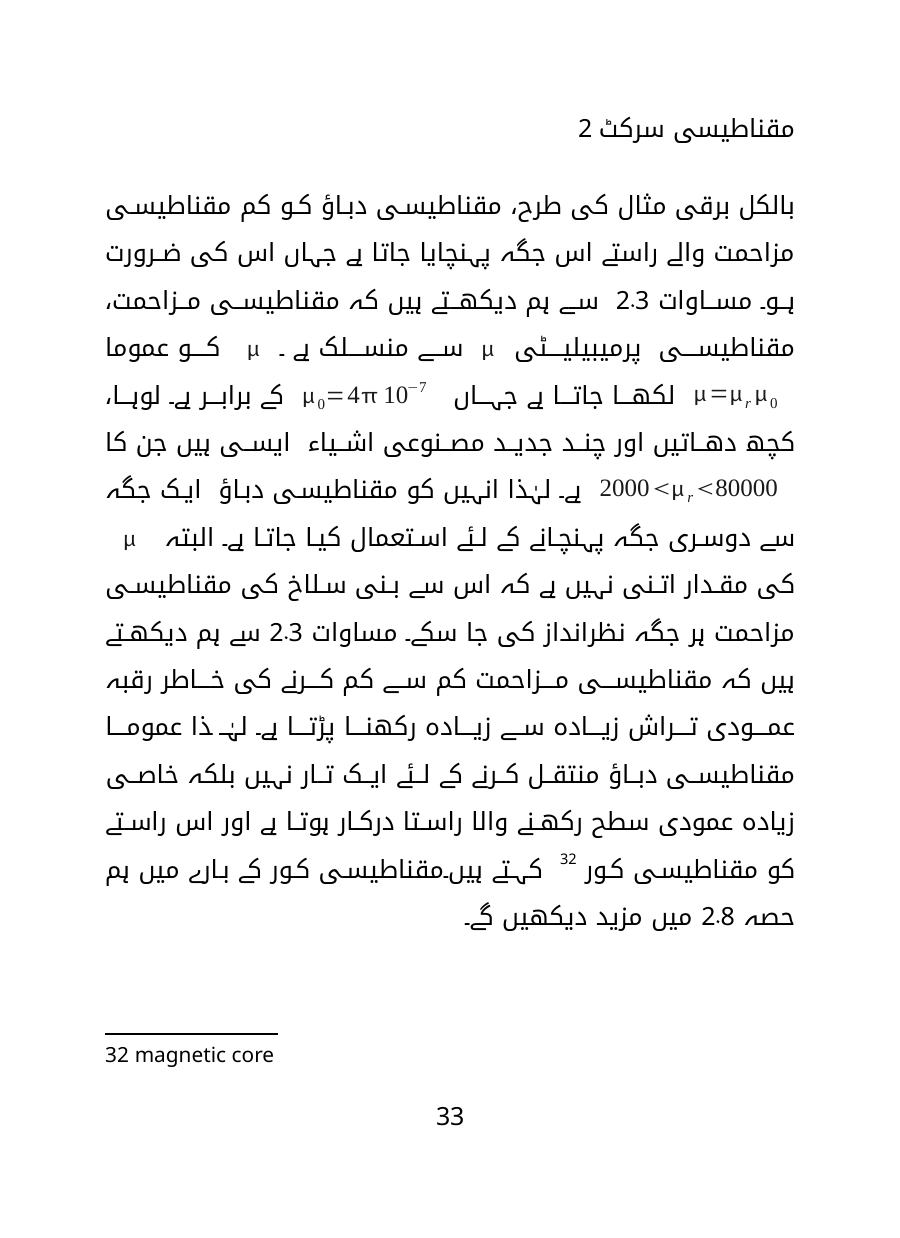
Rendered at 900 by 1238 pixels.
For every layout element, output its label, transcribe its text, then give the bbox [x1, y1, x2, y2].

text بالکل برقی مثال کی طرح، مقناطیسی دباؤ کو کم مقناطیسی مزاحمت والے راستے اس جگہ پہنچایا جاتا ہے جہاں اس کی ضرورت ہو۔ مساوات 2.3 سے ہم دیکھتے ہیں کہ مقناطیسی مزاحمت، مقناطیسی پرمیبیلیٹیسے منسلک ہے ۔ کو عمومالکھا جاتا ہے جہاں کے برابر ہے۔ لوہا، کچھ دھاتیں اور چند جدید مصنوعی اشیاء ایسی ہیں جن کاہے۔ لہٰذا انہیں کو مقناطیسی دباؤ ایک جگہ سے دوسری جگہ پہنچانے کے لئے استعمال کیا جاتا ہے۔ البتہ کی مقدار اتنی نہیں ہے کہ اس سے بنی سلاخ کی مقناطیسی مزاحمت ہر جگہ نظرانداز کی جا سکے۔ مساوات 2.3 سے ہم دیکھتے ہیں کہ مقناطیسی مزاحمت کم سے کم کرنے کی خاطر رقبہ عمودی تراش زیادہ سے زیادہ رکھنا پڑتا ہے۔ لہٰذا عموما مقناطیسی دباؤ منتقل کرنے کے لئے ایک تار نہیں بلکہ خاصی زیادہ عمودی سطح رکھنے والا راستا درکار ہوتا ہے اور اس راستے کو مقناطیسی کور کہتے ہیں۔مقناطیسی کور کے بارے میں ہم حصہ 2.8 میں مزید دیکھیں گے۔ [105, 182, 795, 941]
text magnetic core [105, 1040, 795, 1068]
